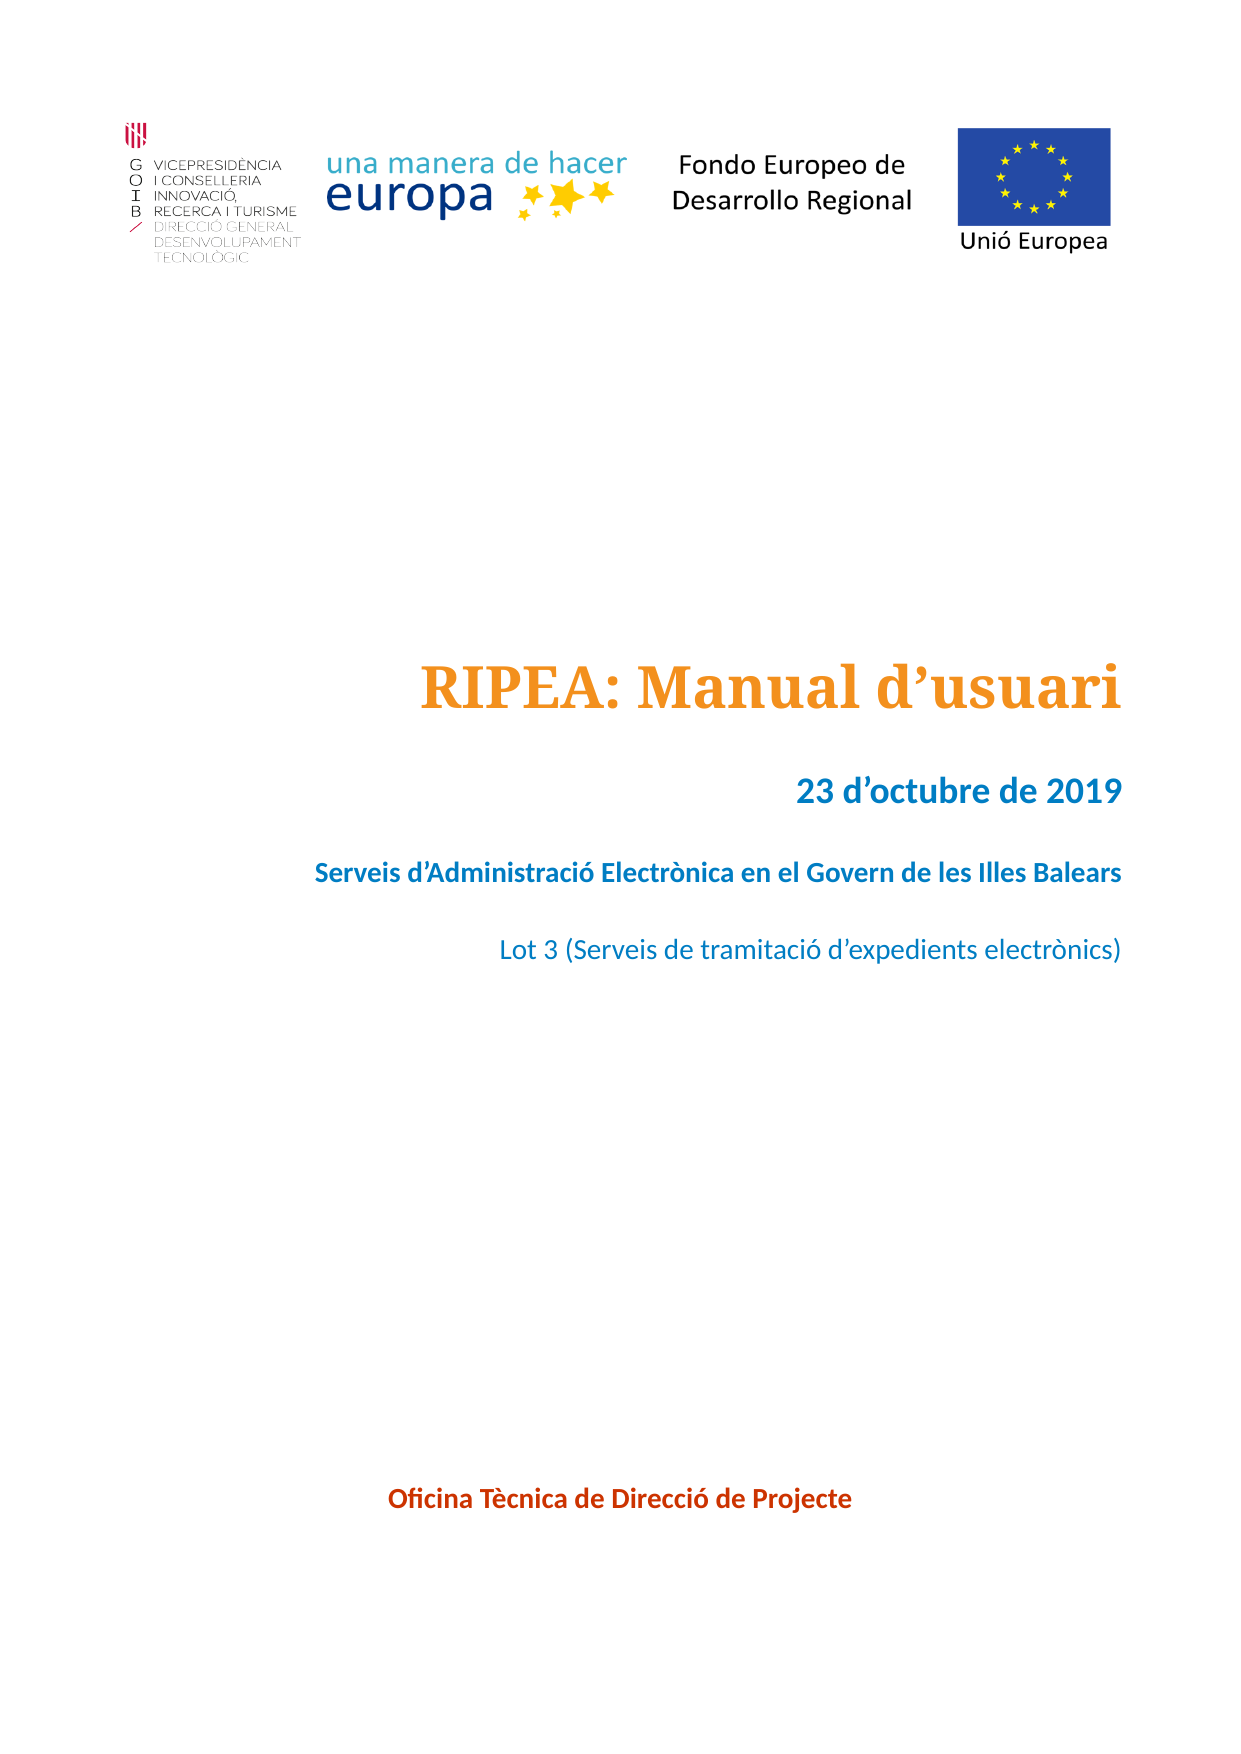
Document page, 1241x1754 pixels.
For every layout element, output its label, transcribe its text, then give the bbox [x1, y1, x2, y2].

text RIPEA: Manual d’usuari [118, 647, 1122, 726]
text Lot 3 (Serveis de tramitació d’expedients electrònics) [118, 931, 1122, 967]
text Serveis d’Administració Electrònica en el Govern de les Illes Balears [118, 854, 1122, 890]
picture [118, 118, 309, 267]
text 23 d’octubre de 2019 [118, 767, 1122, 813]
picture [321, 118, 1122, 267]
text Oficina Tècnica de Direcció de Projecte [118, 1480, 1122, 1516]
